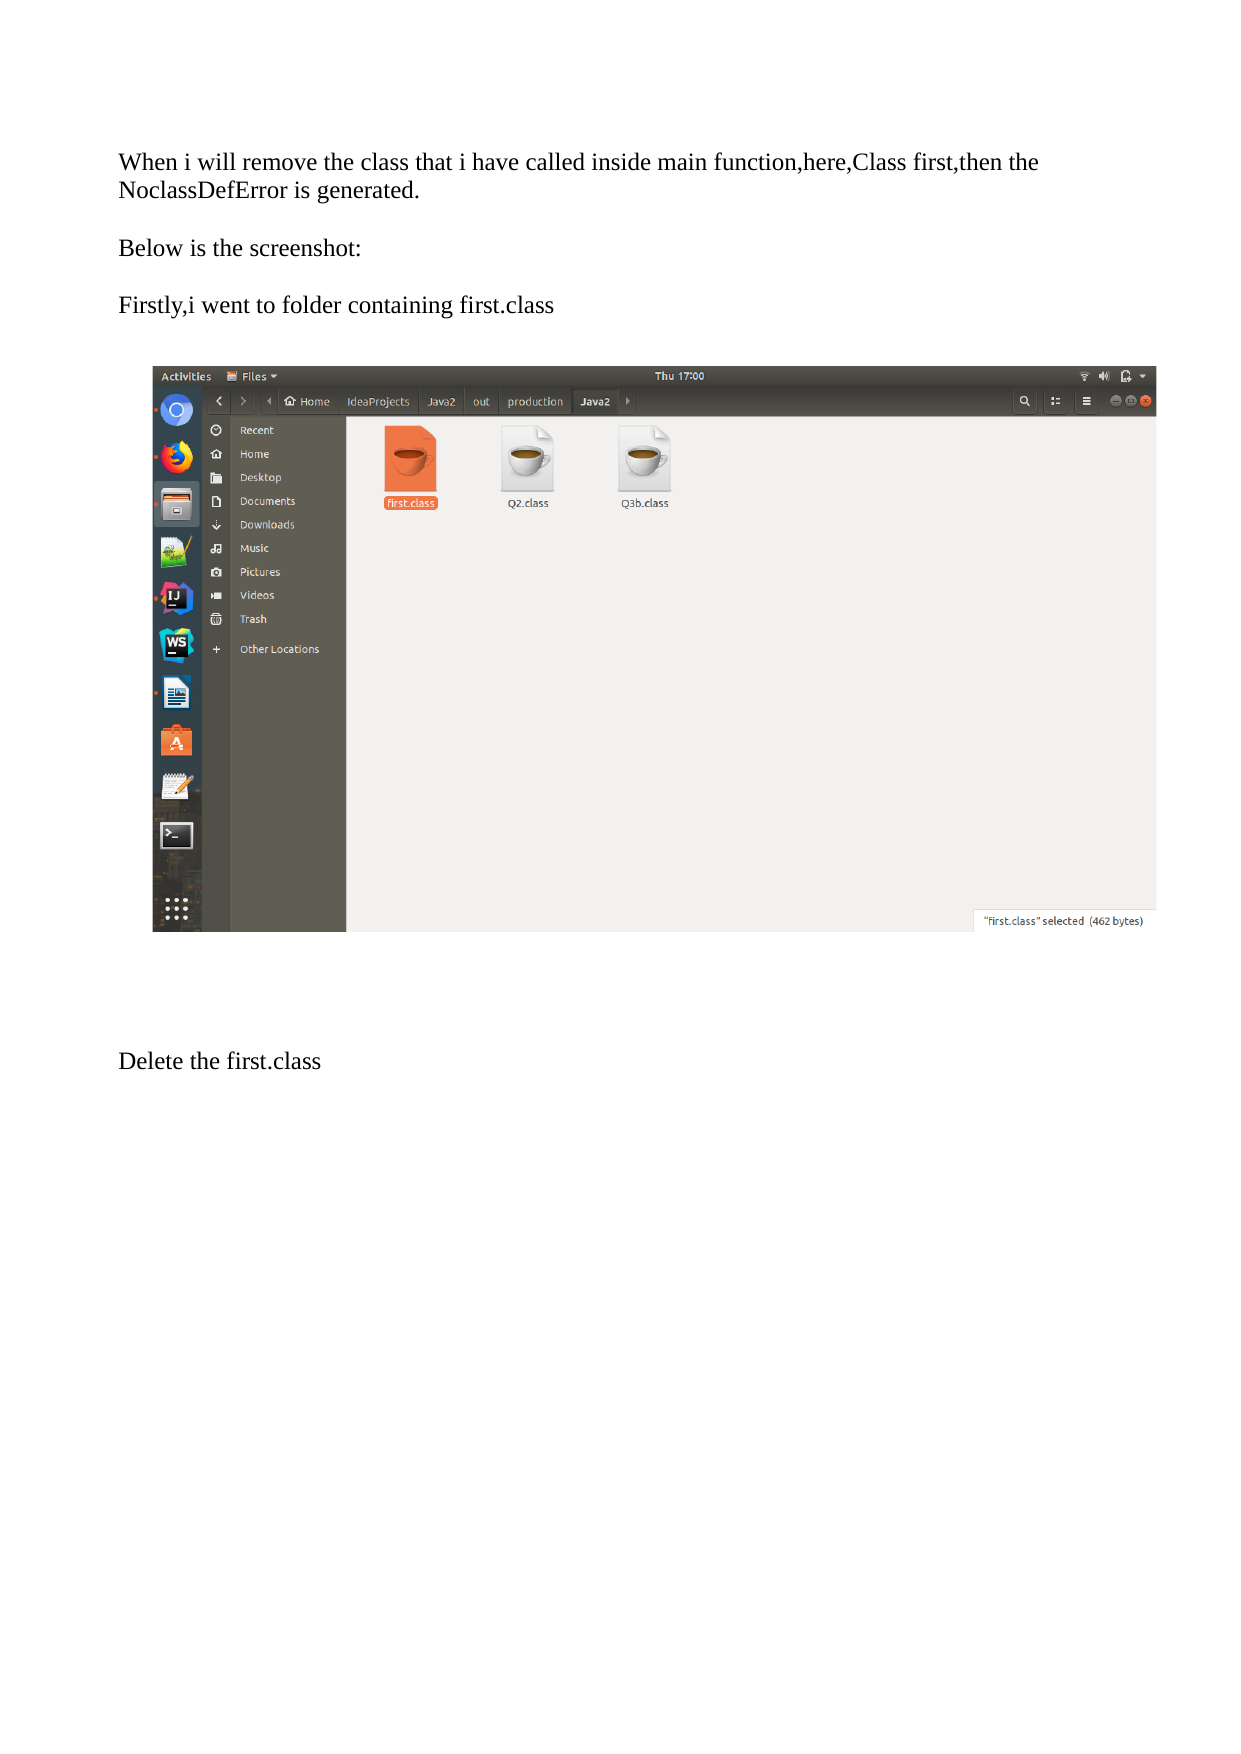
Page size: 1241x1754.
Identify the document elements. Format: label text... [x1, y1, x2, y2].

text When i will remove the class that i have called inside main function,here,Class first,then the NoclassDefError is generated. [118, 147, 1122, 204]
picture [152, 366, 1157, 932]
text Below is the screenshot: [118, 233, 1122, 262]
text Firstly,i went to folder containing first.class [118, 291, 1122, 319]
text Delete the first.class [118, 1046, 1122, 1075]
